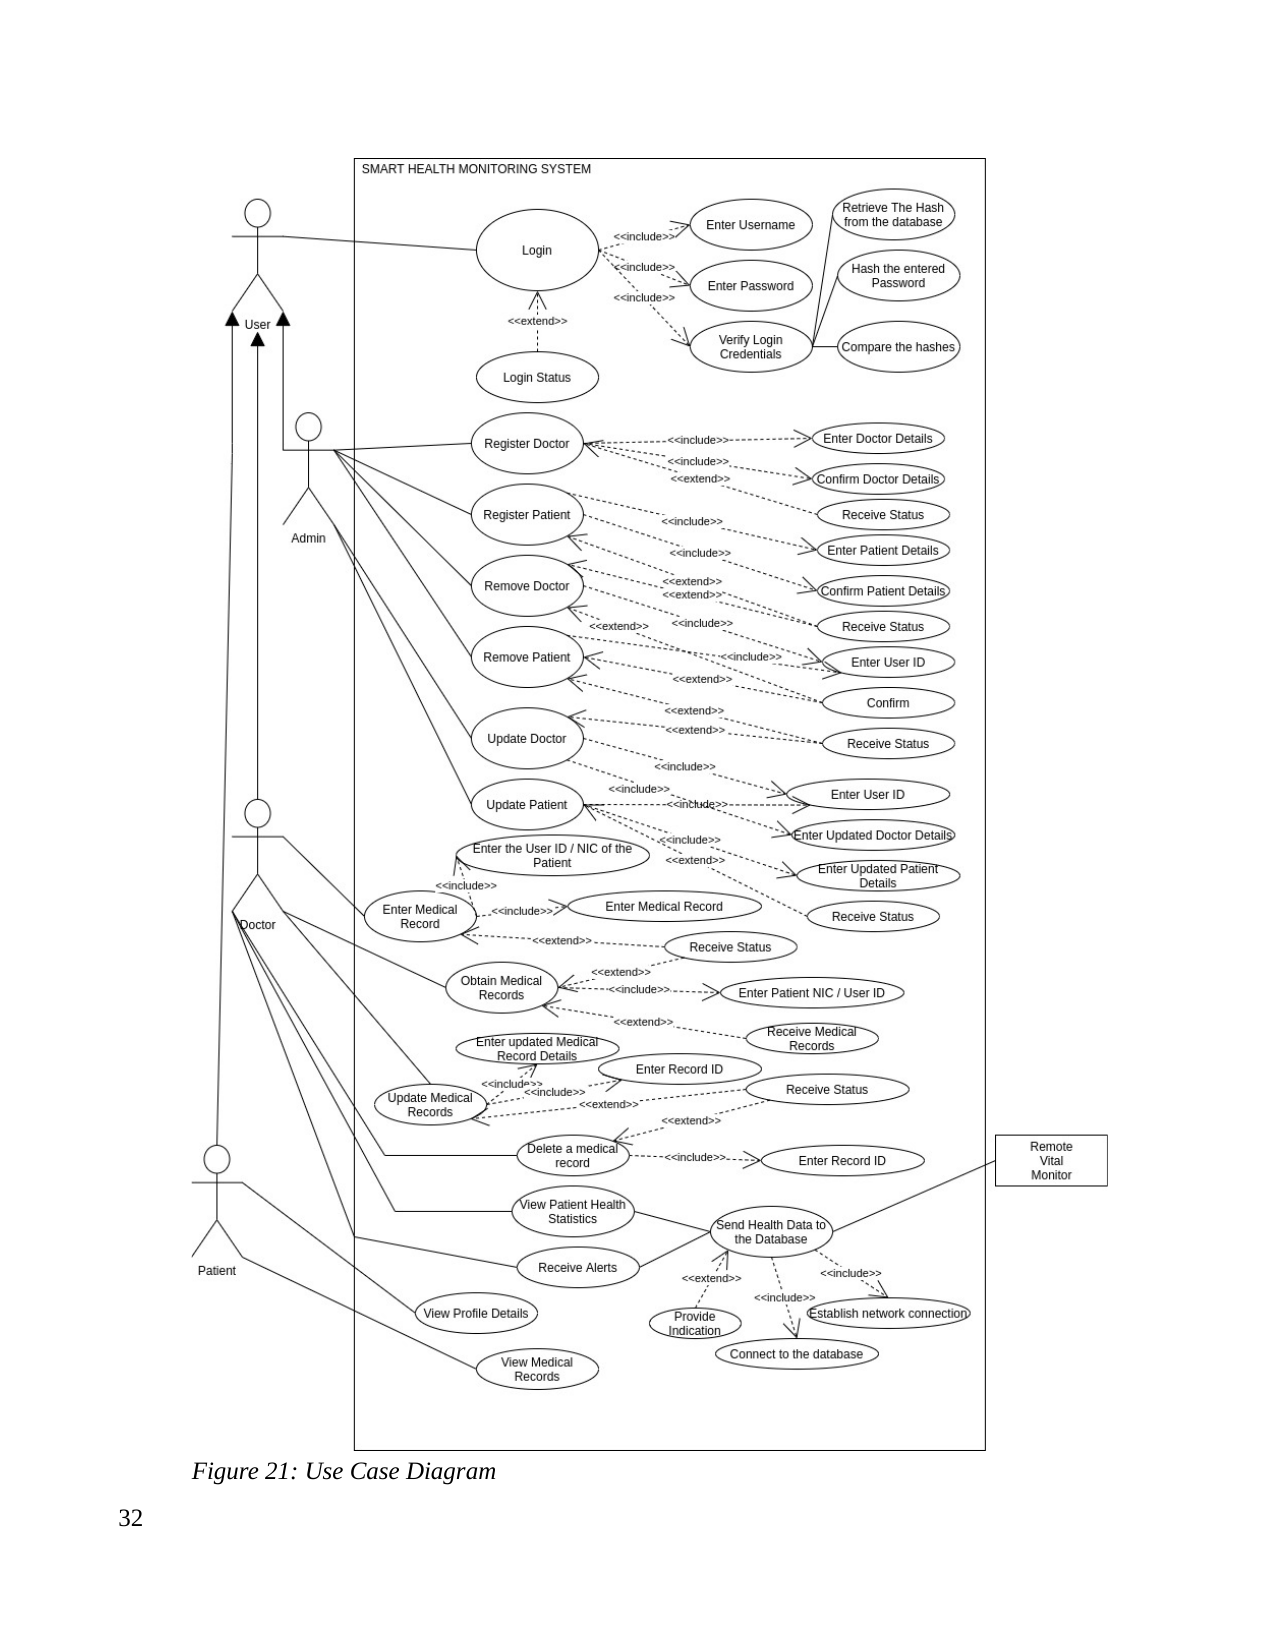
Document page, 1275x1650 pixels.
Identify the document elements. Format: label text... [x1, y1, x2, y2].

text Figure 21: Use Case Diagram [192, 1451, 1108, 1484]
picture [191, 158, 1108, 1451]
